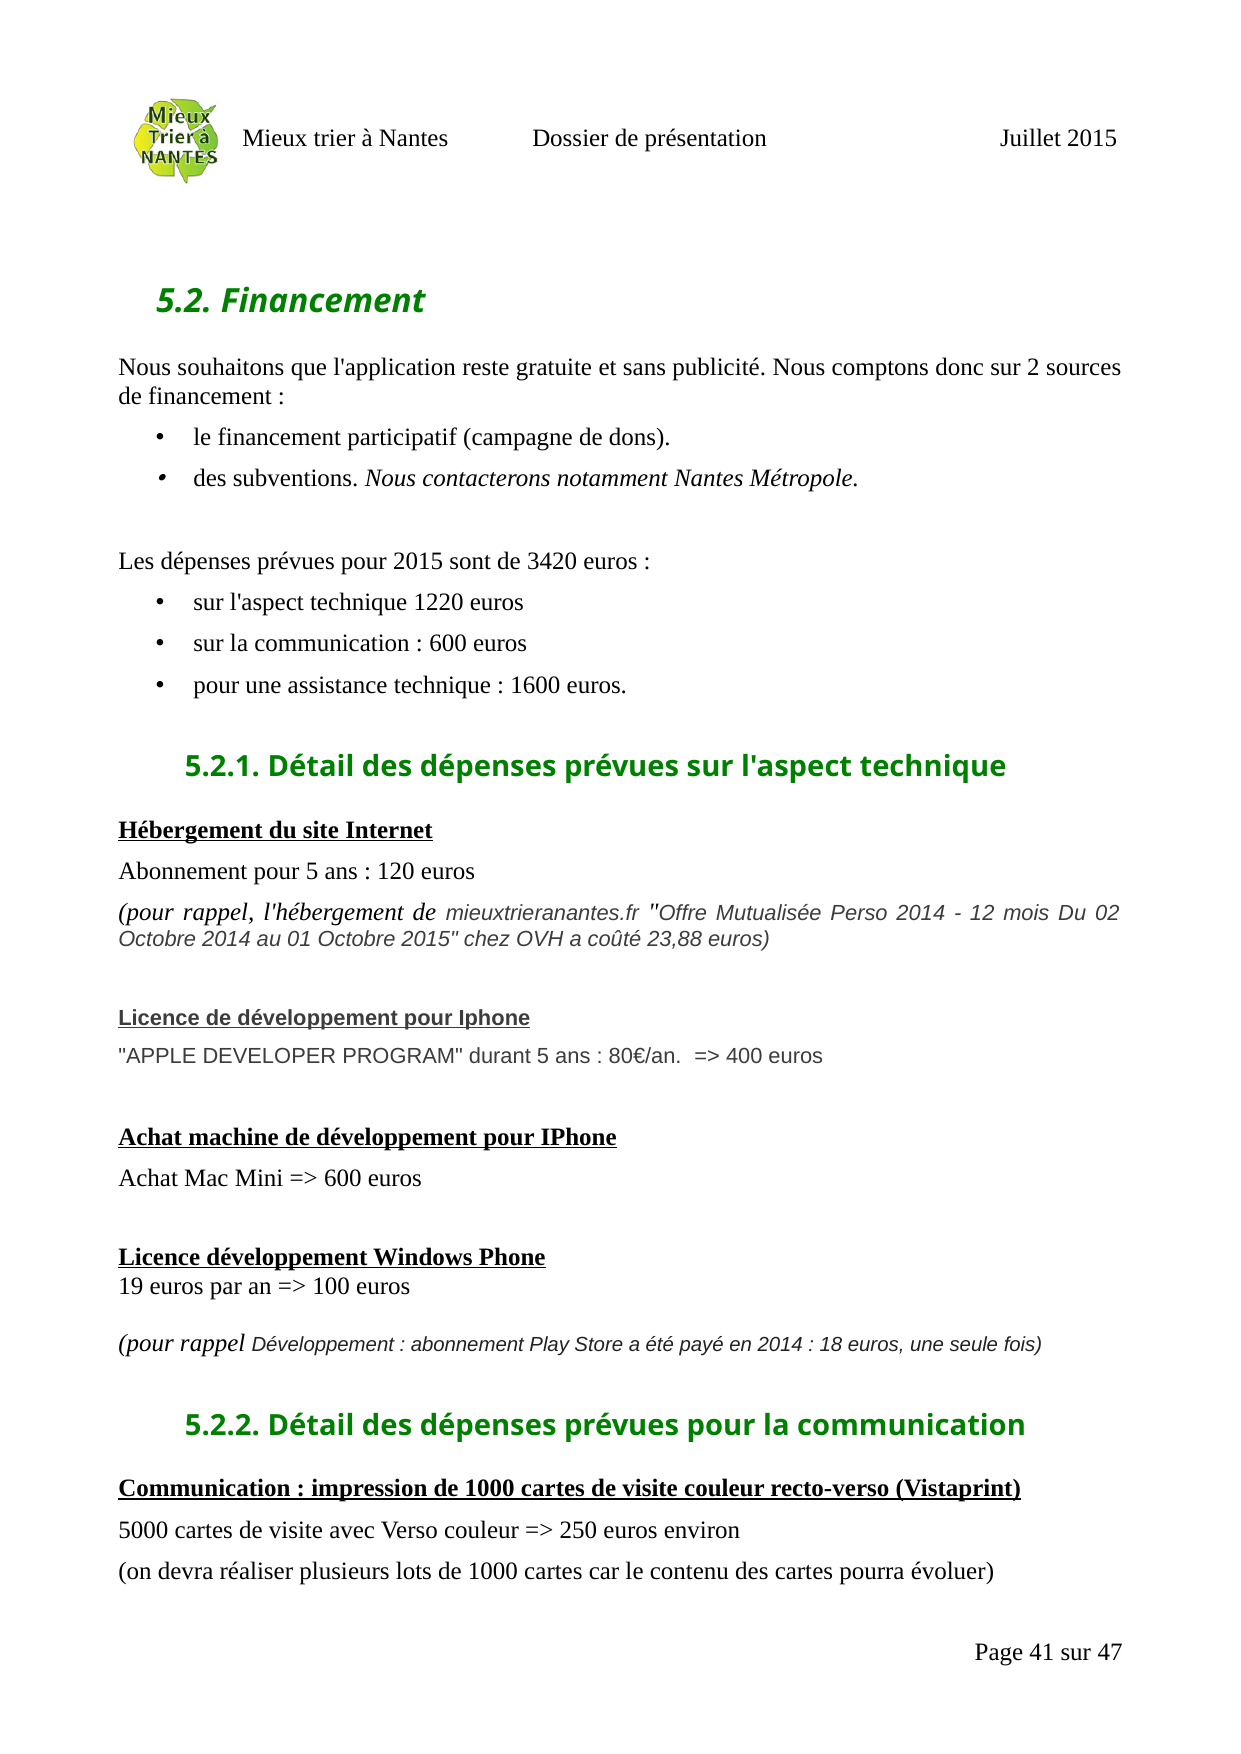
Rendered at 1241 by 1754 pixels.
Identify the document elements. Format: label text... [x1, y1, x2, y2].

text Nous souhaitons que l'application reste gratuite et sans publicité. Nous comptons donc sur 2 sources de financement : [118, 352, 1122, 410]
picture [131, 95, 221, 185]
text Les dépenses prévues pour 2015 sont de 3420 euros : [118, 546, 1122, 575]
text (on devra réaliser plusieurs lots de 1000 cartes car le contenu des cartes pourra évoluer) [118, 1556, 1122, 1585]
text Licence de développement pour Iphone [118, 1005, 1122, 1030]
list le financement participatif (campagne de dons). [156, 422, 1122, 451]
text Abonnement pour 5 ans : 120 euros [118, 856, 1122, 885]
list sur la communication : 600 euros [156, 628, 1122, 657]
subtitle Financement [148, 277, 1122, 323]
subtitle Détail des dépenses prévues sur l'aspect technique [148, 746, 1122, 785]
text Licence développement Windows Phone [118, 1242, 1122, 1271]
text 19 euros par an => 100 euros [118, 1271, 1122, 1299]
text 5000 cartes de visite avec Verso couleur => 250 euros environ [118, 1515, 1122, 1543]
text "APPLE DEVELOPER PROGRAM" durant 5 ans : 80€/an. => 400 euros [118, 1043, 1122, 1068]
text Hébergement du site Internet [118, 815, 1122, 844]
text (pour rappel Développement : abonnement Play Store a été payé en 2014 : 18 euros, une seule fois) [118, 1328, 1122, 1357]
text Communication : impression de 1000 cartes de visite couleur recto-verso (Vistaprint) [118, 1473, 1122, 1502]
list sur l'aspect technique 1220 euros [156, 587, 1122, 616]
list des subventions. Nous contacterons notamment Nantes Métropole. [156, 463, 1122, 492]
text (pour rappel, l'hébergement de mieuxtrieranantes.fr "Offre Mutualisée Perso 2014 - 12 mois Du 02 Octobre 2014 au 01 Octobre 2015" chez OVH a coûté 23,88 euros) [118, 897, 1122, 951]
text Achat machine de développement pour IPhone [118, 1122, 1122, 1151]
subtitle Détail des dépenses prévues pour la communication [148, 1404, 1122, 1444]
list pour une assistance technique : 1600 euros. [156, 670, 1122, 698]
text Achat Mac Mini => 600 euros [118, 1163, 1122, 1192]
